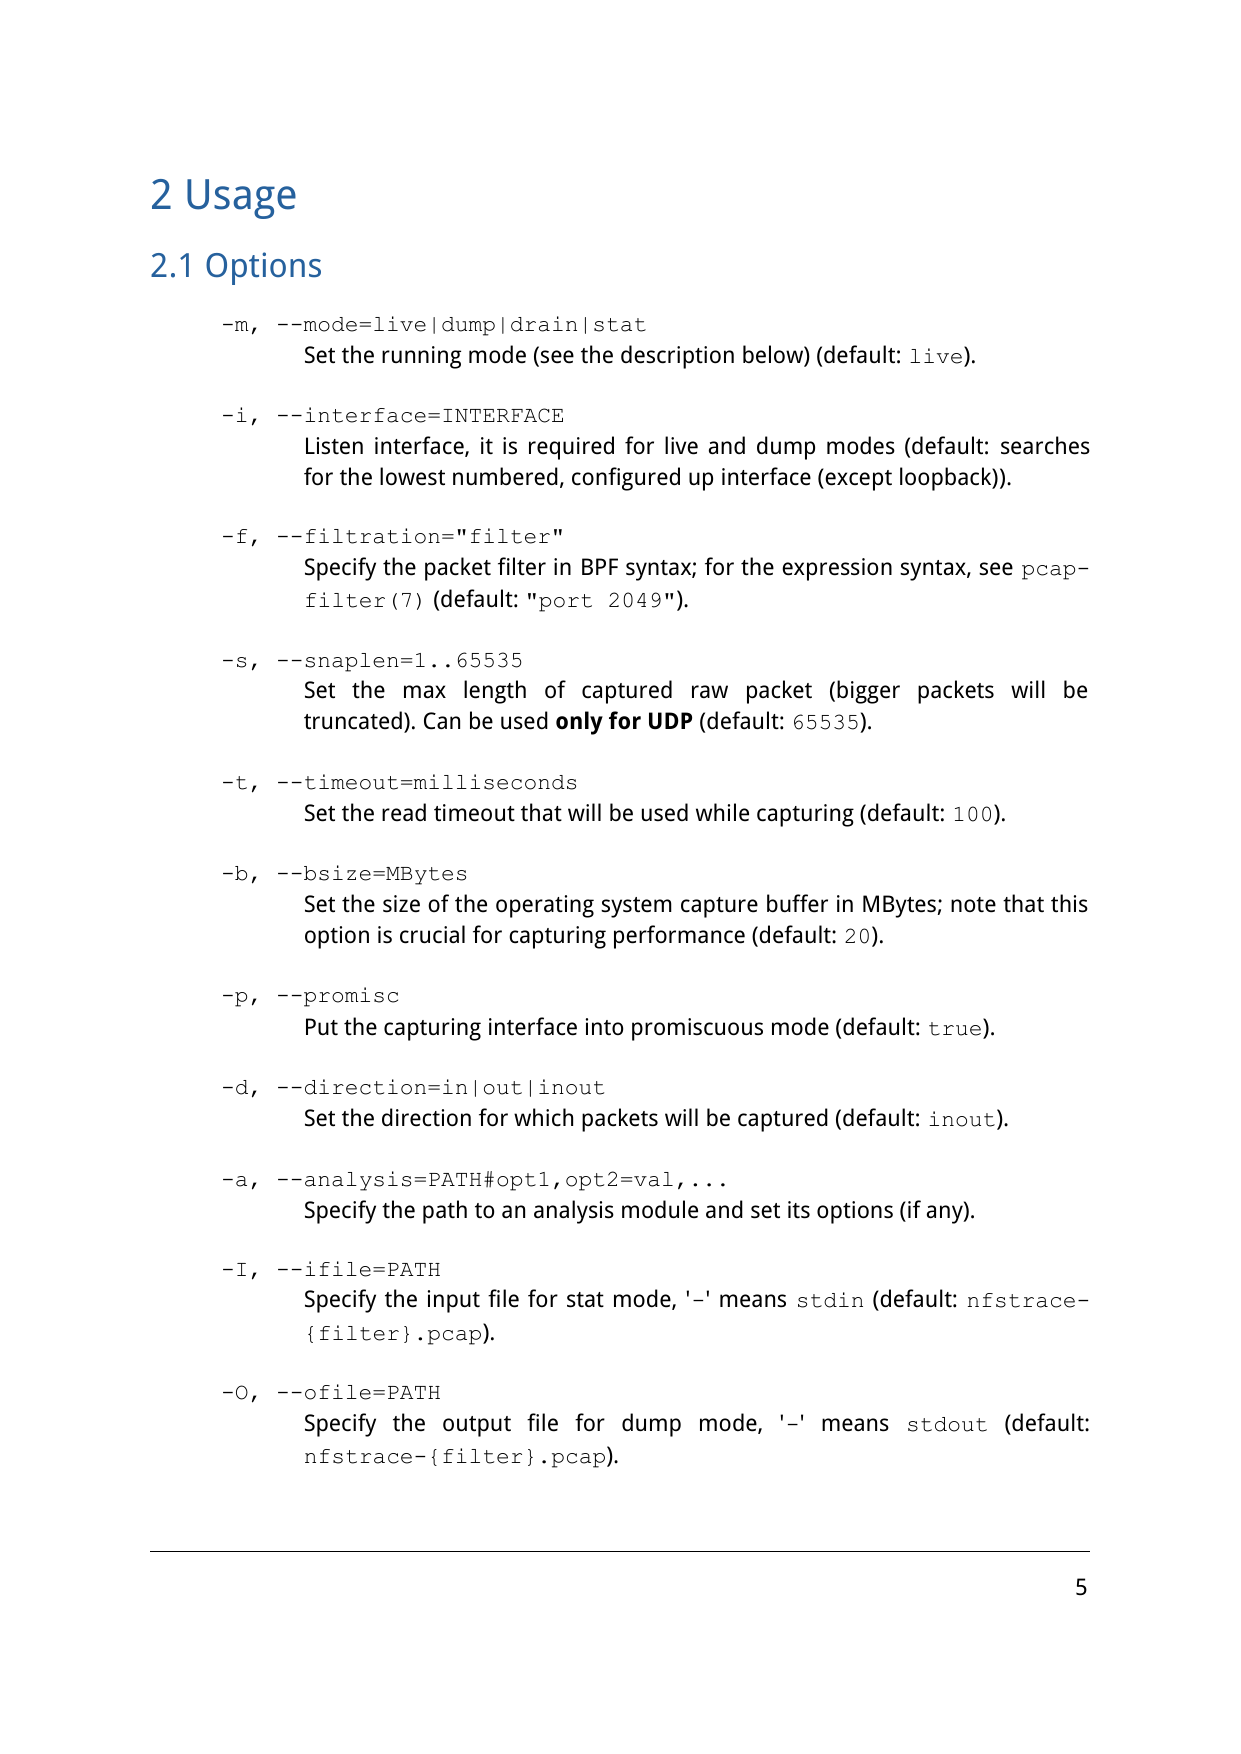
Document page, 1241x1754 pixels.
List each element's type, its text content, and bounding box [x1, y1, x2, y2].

text -f, --filtration="filter" [150, 524, 1090, 550]
subtitle Usage [150, 171, 1090, 219]
text Listen interface, it is required for live and dump modes (default: searches for the lowest numbered, configured up interface (except loopback)). [303, 433, 1090, 491]
text Specify the output file for dump mode, '-' means stdout (default: nfstrace-{filter}.pcap). [303, 1410, 1090, 1471]
text Set the read timeout that will be used while capturing (default: 100). [303, 800, 1090, 828]
text -i, --interface=INTERFACE [150, 404, 1090, 430]
text Set the direction for which packets will be captured (default: inout). [303, 1105, 1090, 1133]
text Set the max length of captured raw packet (bigger packets will be truncated). Can be used only for UDP (default: 65535). [303, 678, 1090, 736]
text Specify the input file for stat mode, '-' means stdin (default: nfstrace-{filter}.pcap). [303, 1287, 1090, 1347]
text -m, --mode=live|dump|drain|stat [150, 312, 1090, 338]
text Set the size of the operating system capture buffer in MBytes; note that this option is crucial for capturing performance (default: 20). [303, 891, 1090, 950]
subtitle Options [150, 247, 1090, 286]
text Set the running mode (see the description below) (default: live). [303, 342, 1090, 370]
text Specify the path to an analysis module and set its options (if any). [303, 1197, 1090, 1223]
text -t, --timeout=milliseconds [150, 770, 1090, 796]
text -b, --bsize=MBytes [150, 862, 1090, 888]
text -I, --ifile=PATH [150, 1257, 1090, 1283]
text -s, --snaplen=1..65535 [150, 648, 1090, 674]
text -p, --promisc [150, 984, 1090, 1010]
text Specify the packet filter in BPF syntax; for the expression syntax, see pcap-filter(7) (default: "port 2049"). [303, 554, 1090, 614]
text -O, --ofile=PATH [150, 1381, 1090, 1406]
text Put the capturing interface into promiscuous mode (default: true). [303, 1014, 1090, 1042]
text -d, --direction=in|out|inout [150, 1075, 1090, 1101]
text -a, --analysis=PATH#opt1,opt2=val,... [150, 1167, 1090, 1193]
